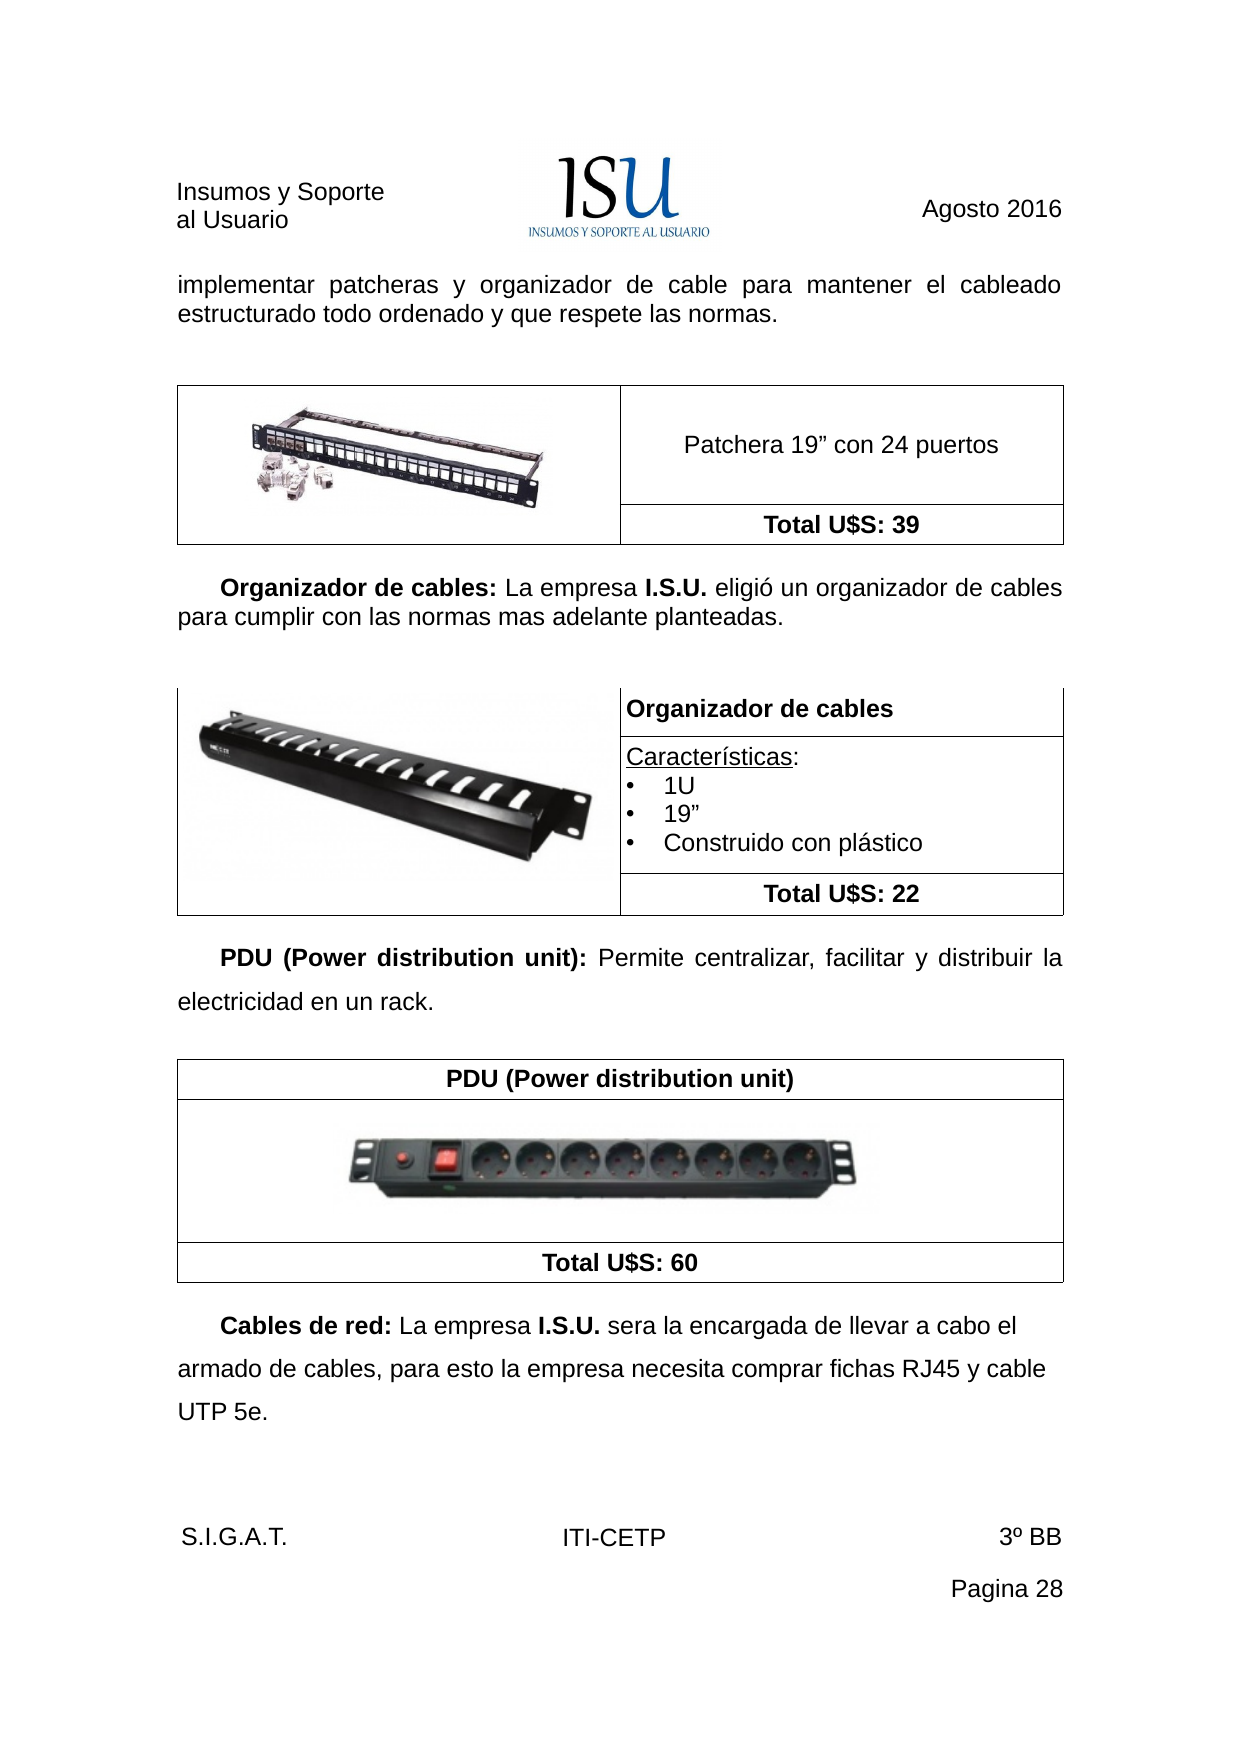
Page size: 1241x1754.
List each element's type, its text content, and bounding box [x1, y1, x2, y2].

table_cell Total U$S: 60 [178, 1243, 1063, 1282]
table_header PDU (Power distribution unit) [178, 1060, 1063, 1099]
picture [182, 693, 615, 881]
table_header [178, 688, 620, 914]
text Cables de red: La empresa I.S.U. sera la encargada de llevar a cabo el armado de cables, para esto la empresa necesita comprar fichas RJ45 y cable UTP 5e. [177, 1311, 1063, 1426]
picture [243, 397, 554, 516]
table_cell [178, 1214, 1063, 1242]
text implementar patcheras y organizador de cable para mantener el cableado estructurado todo ordenado y que respete las normas. [177, 270, 1063, 328]
picture [332, 1123, 880, 1214]
table_header Organizador de cables [621, 688, 1063, 736]
table_cell [178, 1100, 1063, 1213]
table_cell Total U$S: 39 [621, 505, 1063, 544]
text Organizador de cables: La empresa I.S.U. eligió un organizador de cables para cumplir con las normas mas adelante planteadas. [177, 573, 1063, 631]
table_cell Total U$S: 22 [621, 874, 1063, 914]
table_header Patchera 19” con 24 puertos [621, 386, 1063, 504]
table_cell Características: 1U 19” Construido con plástico [621, 737, 1063, 873]
picture [517, 138, 723, 252]
table_header [178, 386, 620, 544]
text PDU (Power distribution unit): Permite centralizar, facilitar y distribuir la electricidad en un rack. [177, 943, 1063, 1015]
